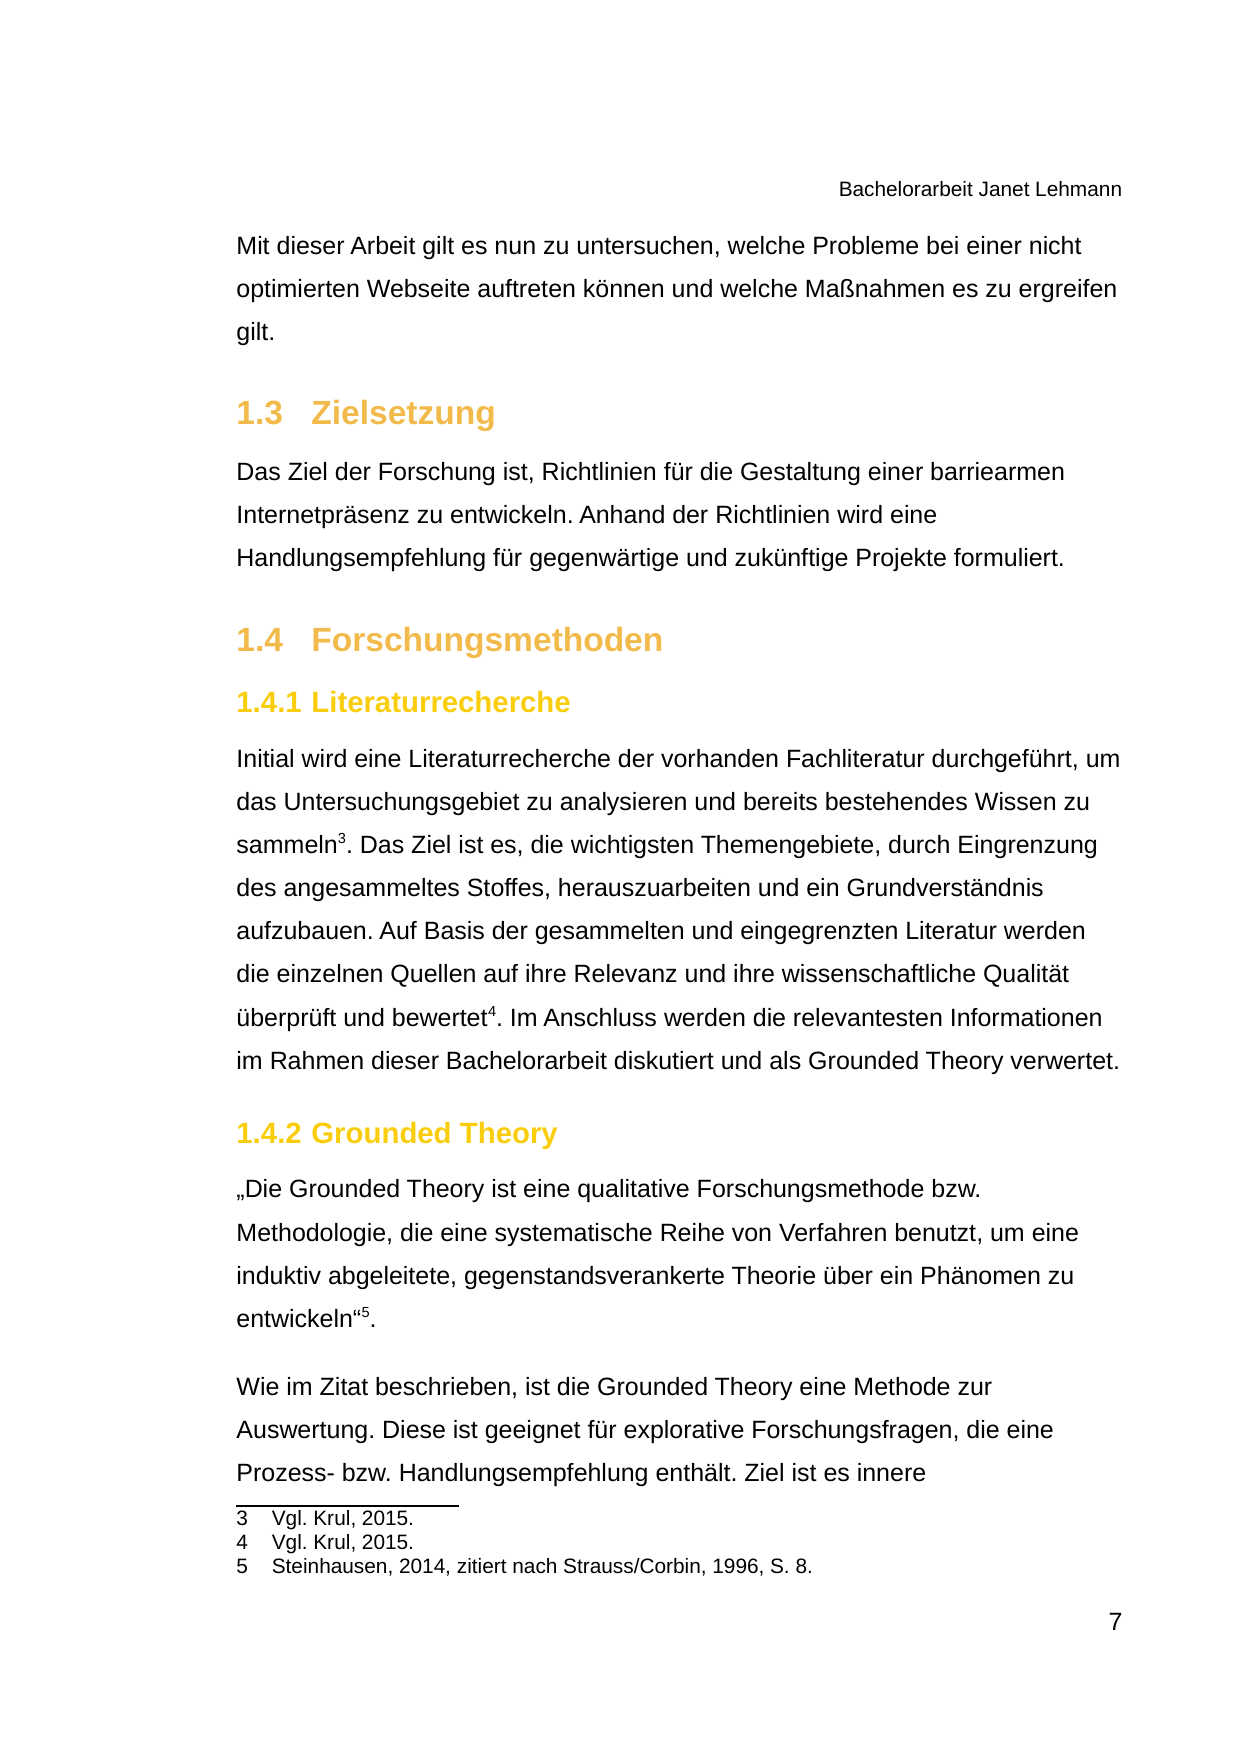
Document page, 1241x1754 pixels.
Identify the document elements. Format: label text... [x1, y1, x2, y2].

text Steinhausen, 2014, zitiert nach Strauss/Corbin, 1996, S. 8. [236, 1554, 1122, 1578]
text Vgl. Krul, 2015. [236, 1530, 1122, 1554]
text Das Ziel der Forschung ist, Richtlinien für die Gestaltung einer barriearmen Internetpräsenz zu entwickeln. Anhand der Richtlinien wird eine Handlungsempfehlung für gegenwärtige und zukünftige Projekte formuliert. [236, 457, 1122, 572]
subtitle Grounded Theory [236, 1116, 1122, 1149]
text Mit dieser Arbeit gilt es nun zu untersuchen, welche Probleme bei einer nicht optimierten Webseite auftreten können und welche Maßnahmen es zu ergreifen gilt. [236, 231, 1122, 346]
text „Die Grounded Theory ist eine qualitative Forschungsmethode bzw. Methodologie, die eine systematische Reihe von Verfahren benutzt, um eine induktiv abgeleitete, gegenstandsverankerte Theorie über ein Phänomen zu entwickeln“. [236, 1174, 1122, 1332]
text Wie im Zitat beschrieben, ist die Grounded Theory eine Methode zur Auswertung. Diese ist geeignet für explorative Forschungsfragen, die eine Prozess- bzw. Handlungsempfehlung enthält. Ziel ist es innere [236, 1372, 1122, 1487]
text Vgl. Krul, 2015. [236, 1506, 1122, 1530]
subtitle Zielsetzung [236, 393, 1122, 432]
subtitle Literaturrecherche [236, 685, 1122, 719]
subtitle Forschungsmethoden [236, 619, 1122, 658]
text Initial wird eine Literaturrecherche der vorhanden Fachliteratur durchgeführt, um das Untersuchungsgebiet zu analysieren und bereits bestehendes Wissen zu sammeln. Das Ziel ist es, die wichtigsten Themengebiete, durch Eingrenzung des angesammeltes Stoffes, herauszuarbeiten und ein Grundverständnis aufzubauen. Auf Basis der gesammelten und eingegrenzten Literatur werden die einzelnen Quellen auf ihre Relevanz und ihre wissenschaftliche Qualität überprüft und bewertet. Im Anschluss werden die relevantesten Informationen im Rahmen dieser Bachelorarbeit diskutiert und als Grounded Theory verwertet. [236, 744, 1122, 1074]
